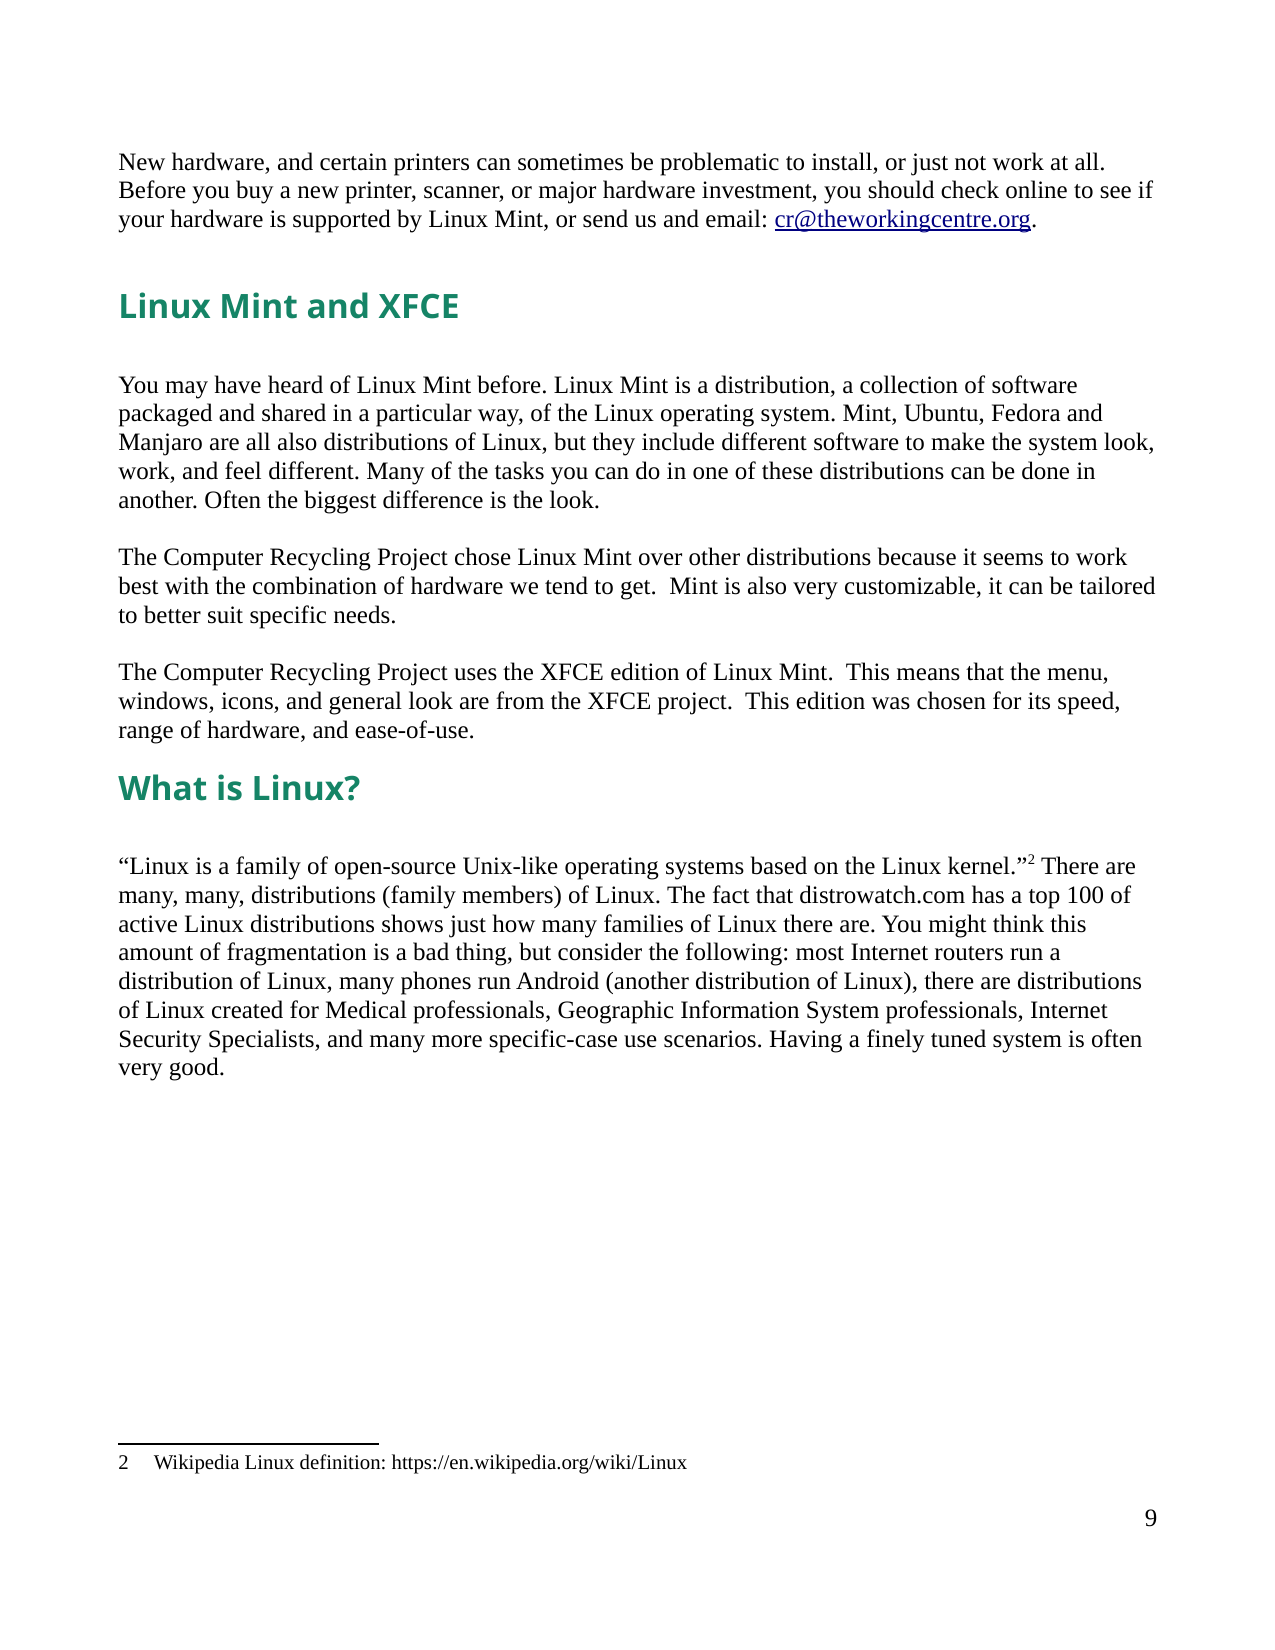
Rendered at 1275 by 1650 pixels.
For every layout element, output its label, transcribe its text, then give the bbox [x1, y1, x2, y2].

text You may have heard of Linux Mint before. Linux Mint is a distribution, a collection of software packaged and shared in a particular way, of the Linux operating system. Mint, Ubuntu, Fedora and Manjaro are all also distributions of Linux, but they include different software to make the system look, work, and feel different. Many of the tasks you can do in one of these distributions can be done in another. Often the biggest difference is the look. [118, 370, 1157, 513]
text The Computer Recycling Project chose Linux Mint over other distributions because it seems to work best with the combination of hardware we tend to get. Mint is also very customizable, it can be tailored to better suit specific needs. [118, 542, 1157, 628]
subtitle What is Linux? [118, 764, 1157, 810]
text The Computer Recycling Project uses the XFCE edition of Linux Mint. This means that the menu, windows, icons, and general look are from the XFCE project. This edition was chosen for its speed, range of hardware, and ease-of-use. [118, 657, 1157, 743]
text “Linux is a family of open-source Unix-like operating systems based on the Linux kernel.” There are many, many, distributions (family members) of Linux. The fact that distrowatch.com has a top 100 of active Linux distributions shows just how many families of Linux there are. You might think this amount of fragmentation is a bad thing, but consider the following: most Internet routers run a distribution of Linux, many phones run Android (another distribution of Linux), there are distributions of Linux created for Medical professionals, Geographic Information System professionals, Internet Security Specialists, and many more specific-case use scenarios. Having a finely tuned system is often very good. [118, 851, 1157, 1081]
text New hardware, and certain printers can sometimes be problematic to install, or just not work at all. Before you buy a new printer, scanner, or major hardware investment, you should check online to see if your hardware is supported by Linux Mint, or send us and email: cr@theworkingcentre.org. [118, 147, 1157, 233]
text Wikipedia Linux definition: https://en.wikipedia.org/wiki/Linux [118, 1449, 1157, 1474]
subtitle Linux Mint and XFCE [118, 283, 1157, 328]
